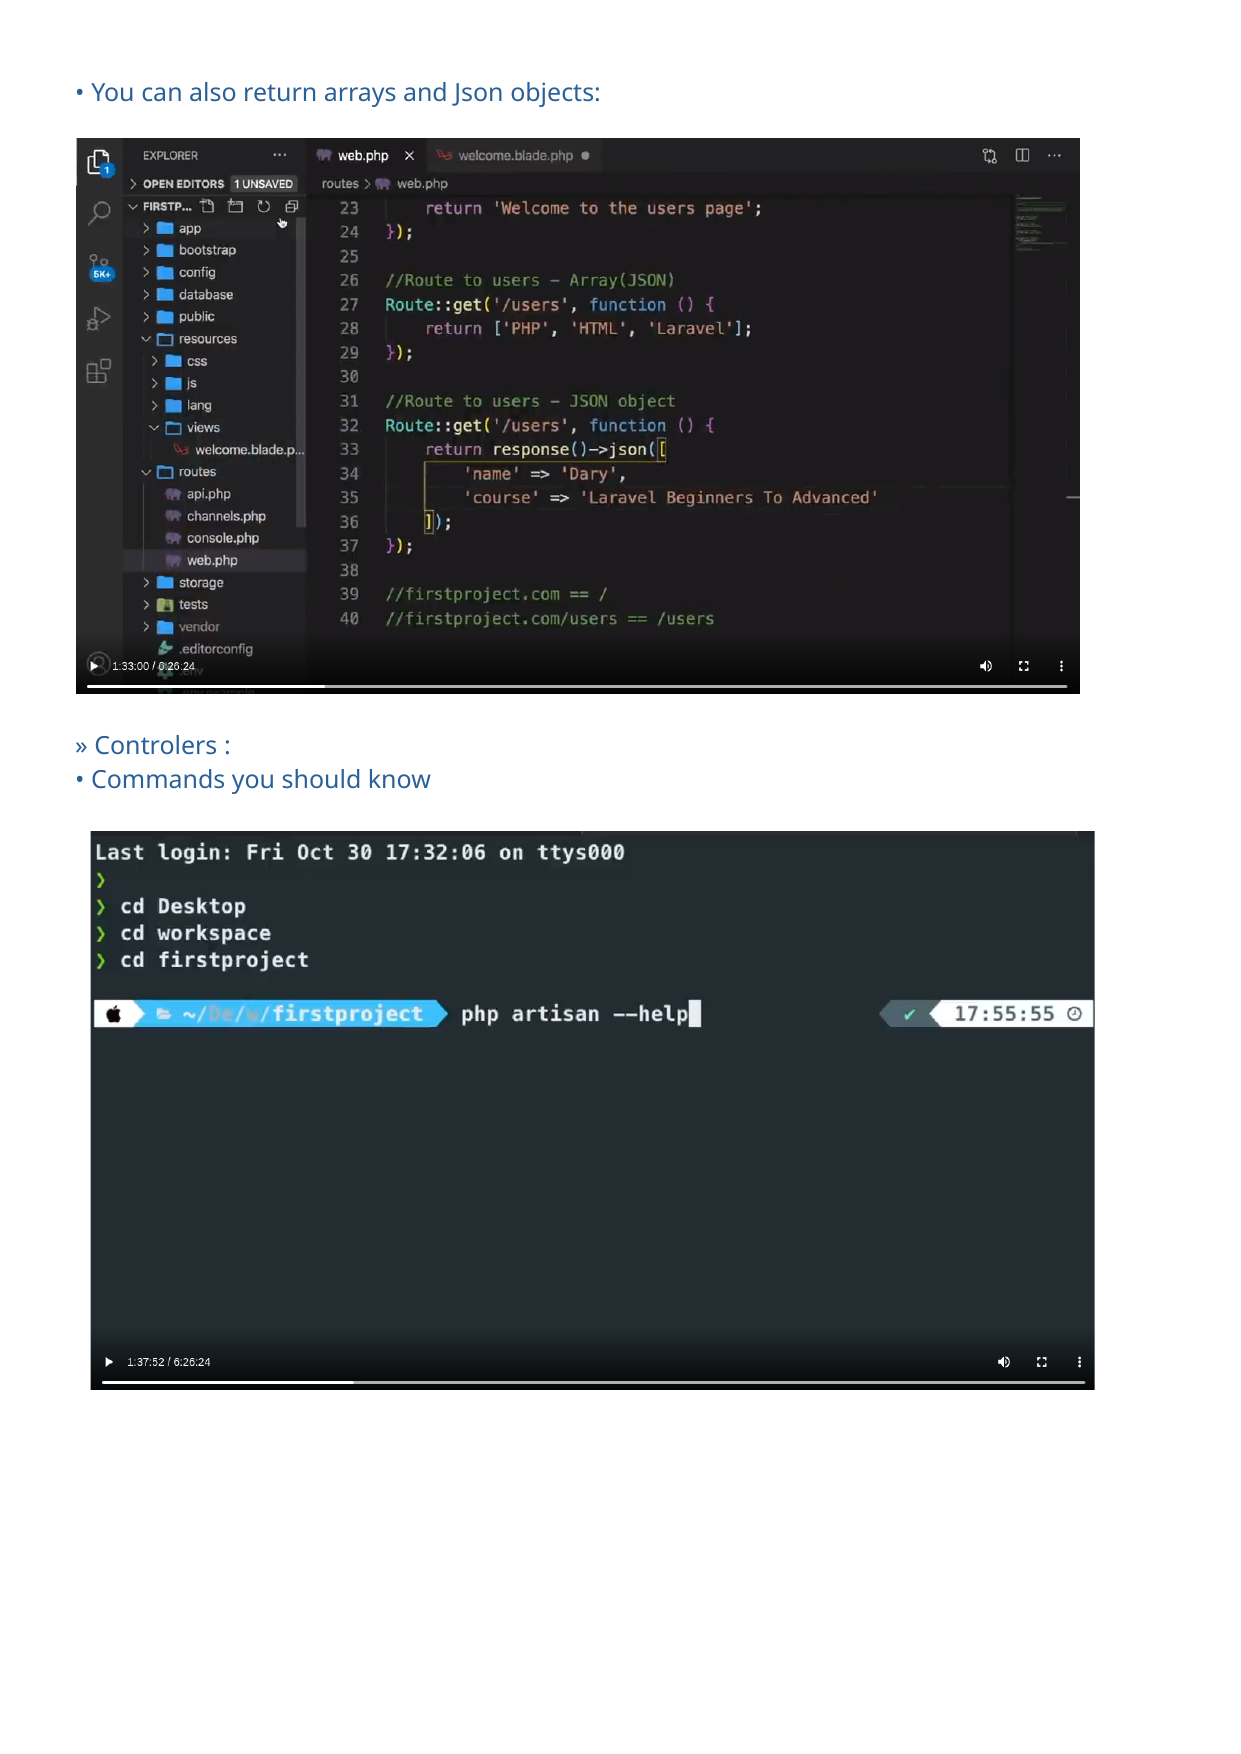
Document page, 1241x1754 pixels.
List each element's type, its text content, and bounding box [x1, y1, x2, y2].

text • You can also return arrays and Json objects: [75, 75, 1165, 109]
text » Controlers : [75, 727, 1165, 761]
picture [76, 138, 1080, 694]
picture [90, 831, 1095, 1390]
text • Commands you should know [75, 761, 1165, 796]
